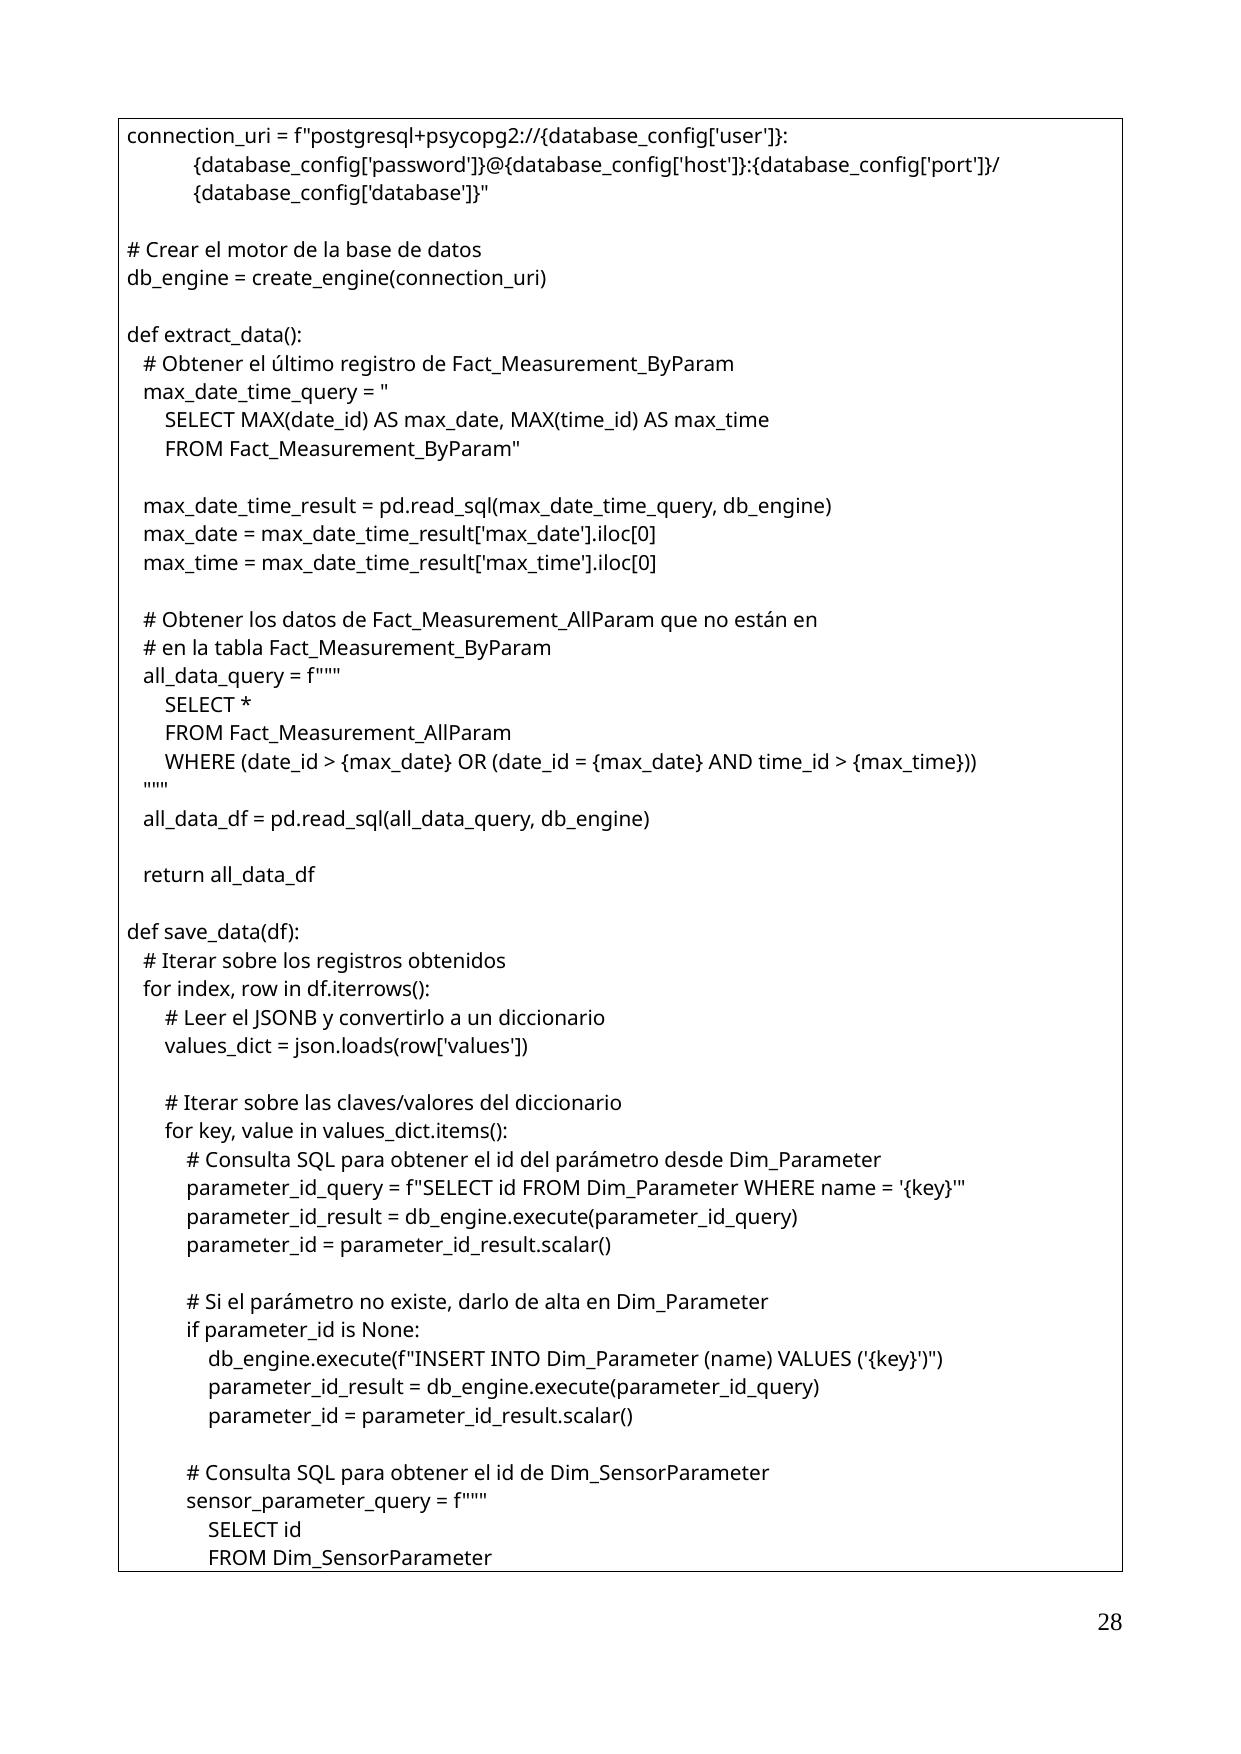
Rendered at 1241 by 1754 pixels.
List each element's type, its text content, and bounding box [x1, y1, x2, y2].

text {database_config['database']}" [119, 175, 1122, 207]
text parameter_id = parameter_id_result.scalar() [119, 1398, 1122, 1429]
text SELECT * [119, 687, 1122, 715]
text if parameter_id is None: [119, 1312, 1122, 1341]
text """ [119, 772, 1122, 801]
text return all_data_df [119, 857, 1122, 889]
text max_date_time_result = pd.read_sql(max_date_time_query, db_engine) [119, 488, 1122, 516]
text parameter_id = parameter_id_result.scalar() [119, 1227, 1122, 1259]
text {database_config['password']}@{database_config['host']}:{database_config['port']}/ [119, 147, 1122, 175]
text max_date_time_query = " [119, 374, 1122, 402]
text def save_data(df): [119, 914, 1122, 943]
text # Iterar sobre los registros obtenidos [119, 943, 1122, 971]
text connection_uri = f"postgresql+psycopg2://{database_config['user']}: [119, 119, 1122, 147]
text SELECT id [119, 1512, 1122, 1540]
text def extract_data(): [119, 317, 1122, 346]
text for index, row in df.iterrows(): [119, 971, 1122, 1000]
text # Consulta SQL para obtener el id de Dim_SensorParameter [119, 1455, 1122, 1483]
text # Iterar sobre las claves/valores del diccionario [119, 1085, 1122, 1113]
text # Obtener el último registro de Fact_Measurement_ByParam [119, 346, 1122, 374]
text all_data_query = f""" [119, 658, 1122, 687]
text db_engine.execute(f"INSERT INTO Dim_Parameter (name) VALUES ('{key}')") [119, 1341, 1122, 1369]
text SELECT MAX(date_id) AS max_date, MAX(time_id) AS max_time [119, 402, 1122, 431]
text # Obtener los datos de Fact_Measurement_AllParam que no están en [119, 602, 1122, 630]
text # Crear el motor de la base de datos [119, 232, 1122, 260]
text db_engine = create_engine(connection_uri) [119, 260, 1122, 292]
text parameter_id_query = f"SELECT id FROM Dim_Parameter WHERE name = '{key}'" [119, 1170, 1122, 1199]
text # Consulta SQL para obtener el id del parámetro desde Dim_Parameter [119, 1142, 1122, 1170]
text # Si el parámetro no existe, darlo de alta en Dim_Parameter [119, 1284, 1122, 1312]
text WHERE (date_id > {max_date} OR (date_id = {max_date} AND time_id > {max_time})) [119, 744, 1122, 772]
text # en la tabla Fact_Measurement_ByParam [119, 630, 1122, 658]
text values_dict = json.loads(row['values']) [119, 1028, 1122, 1060]
text all_data_df = pd.read_sql(all_data_query, db_engine) [119, 801, 1122, 832]
text for key, value in values_dict.items(): [119, 1113, 1122, 1142]
text FROM Fact_Measurement_AllParam [119, 715, 1122, 744]
text max_time = max_date_time_result['max_time'].iloc[0] [119, 545, 1122, 576]
text FROM Fact_Measurement_ByParam" [119, 431, 1122, 462]
text max_date = max_date_time_result['max_date'].iloc[0] [119, 516, 1122, 545]
text FROM Dim_SensorParameter [119, 1540, 1122, 1571]
text sensor_parameter_query = f""" [119, 1483, 1122, 1512]
text parameter_id_result = db_engine.execute(parameter_id_query) [119, 1369, 1122, 1398]
text # Leer el JSONB y convertirlo a un diccionario [119, 1000, 1122, 1028]
text parameter_id_result = db_engine.execute(parameter_id_query) [119, 1199, 1122, 1227]
